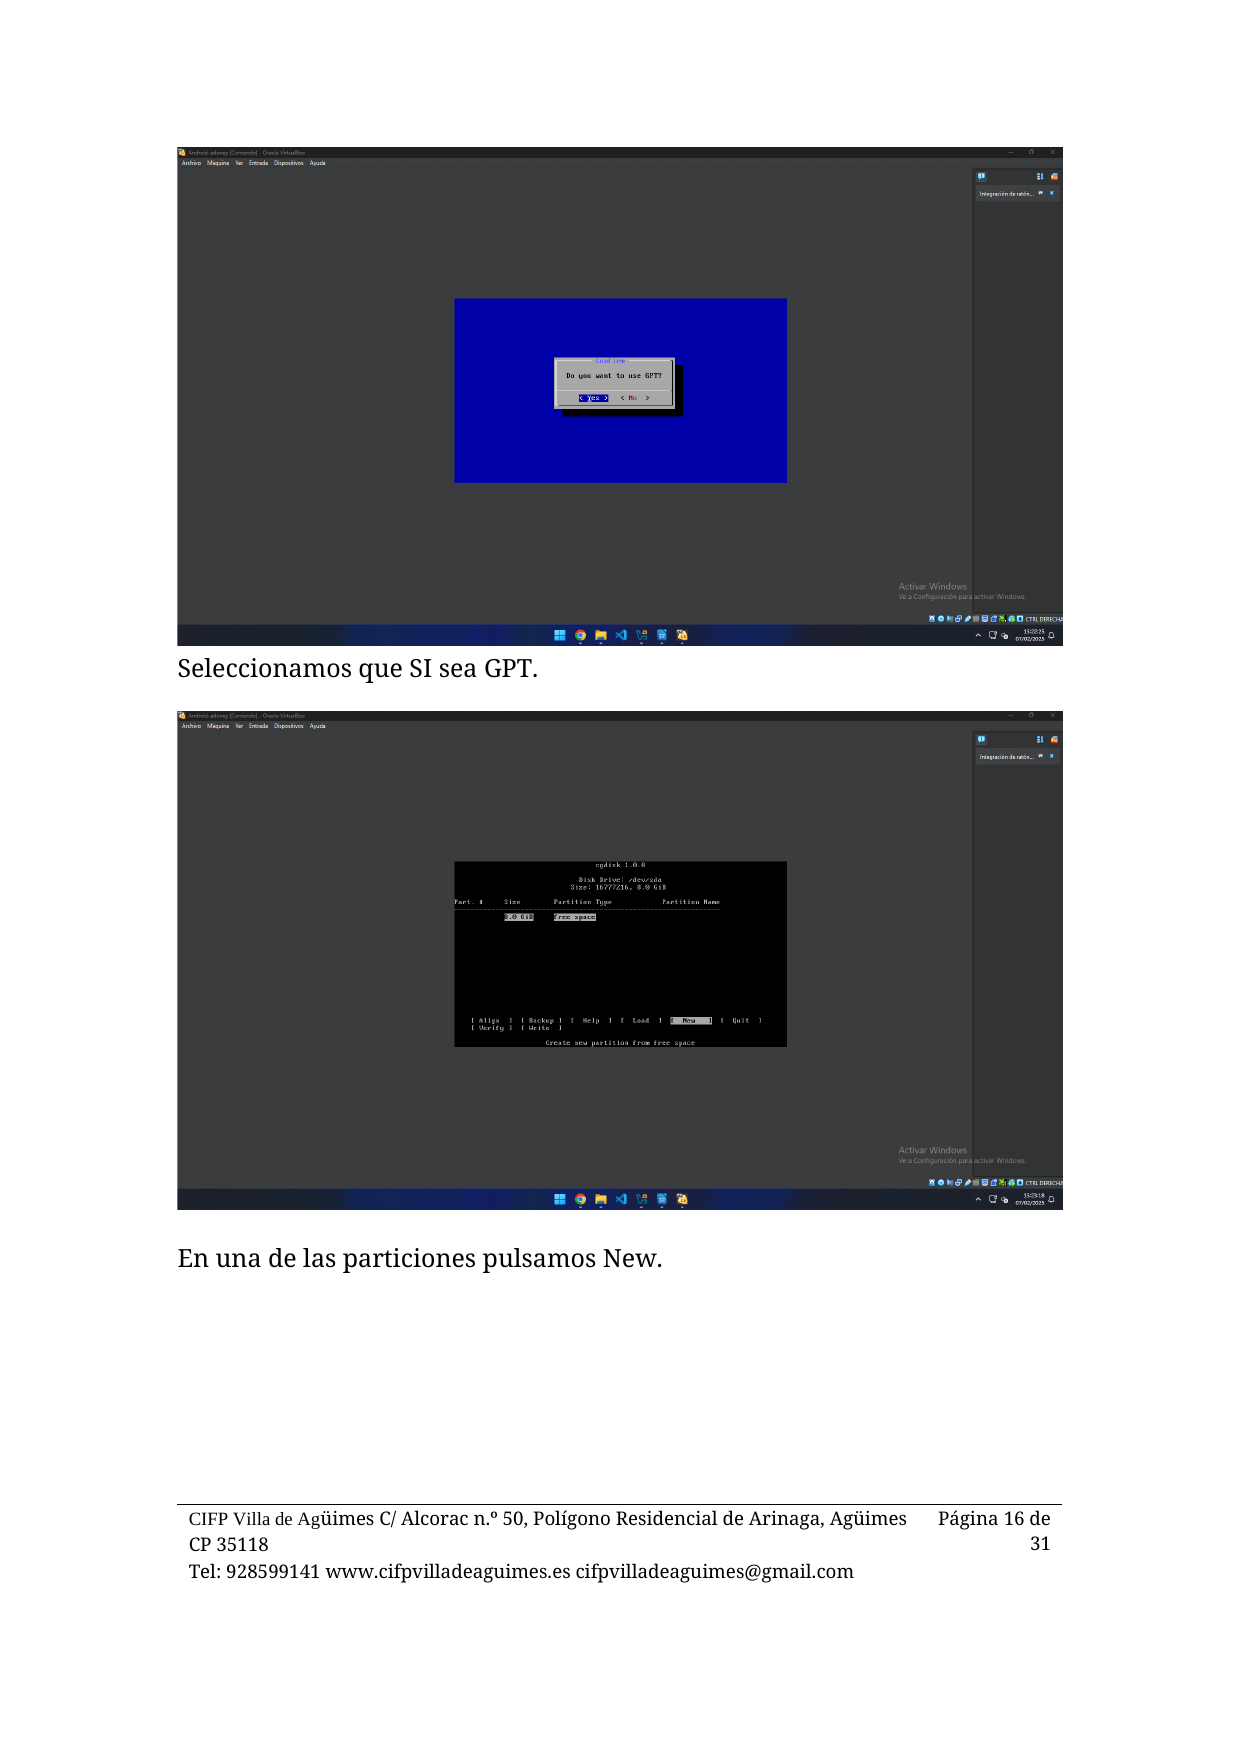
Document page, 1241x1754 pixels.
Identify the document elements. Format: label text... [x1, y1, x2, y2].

text Seleccionamos que SI sea GPT. [177, 646, 1063, 685]
text En una de las particiones pulsamos New. [177, 1210, 1063, 1274]
picture [177, 147, 1063, 646]
picture [177, 711, 1063, 1210]
